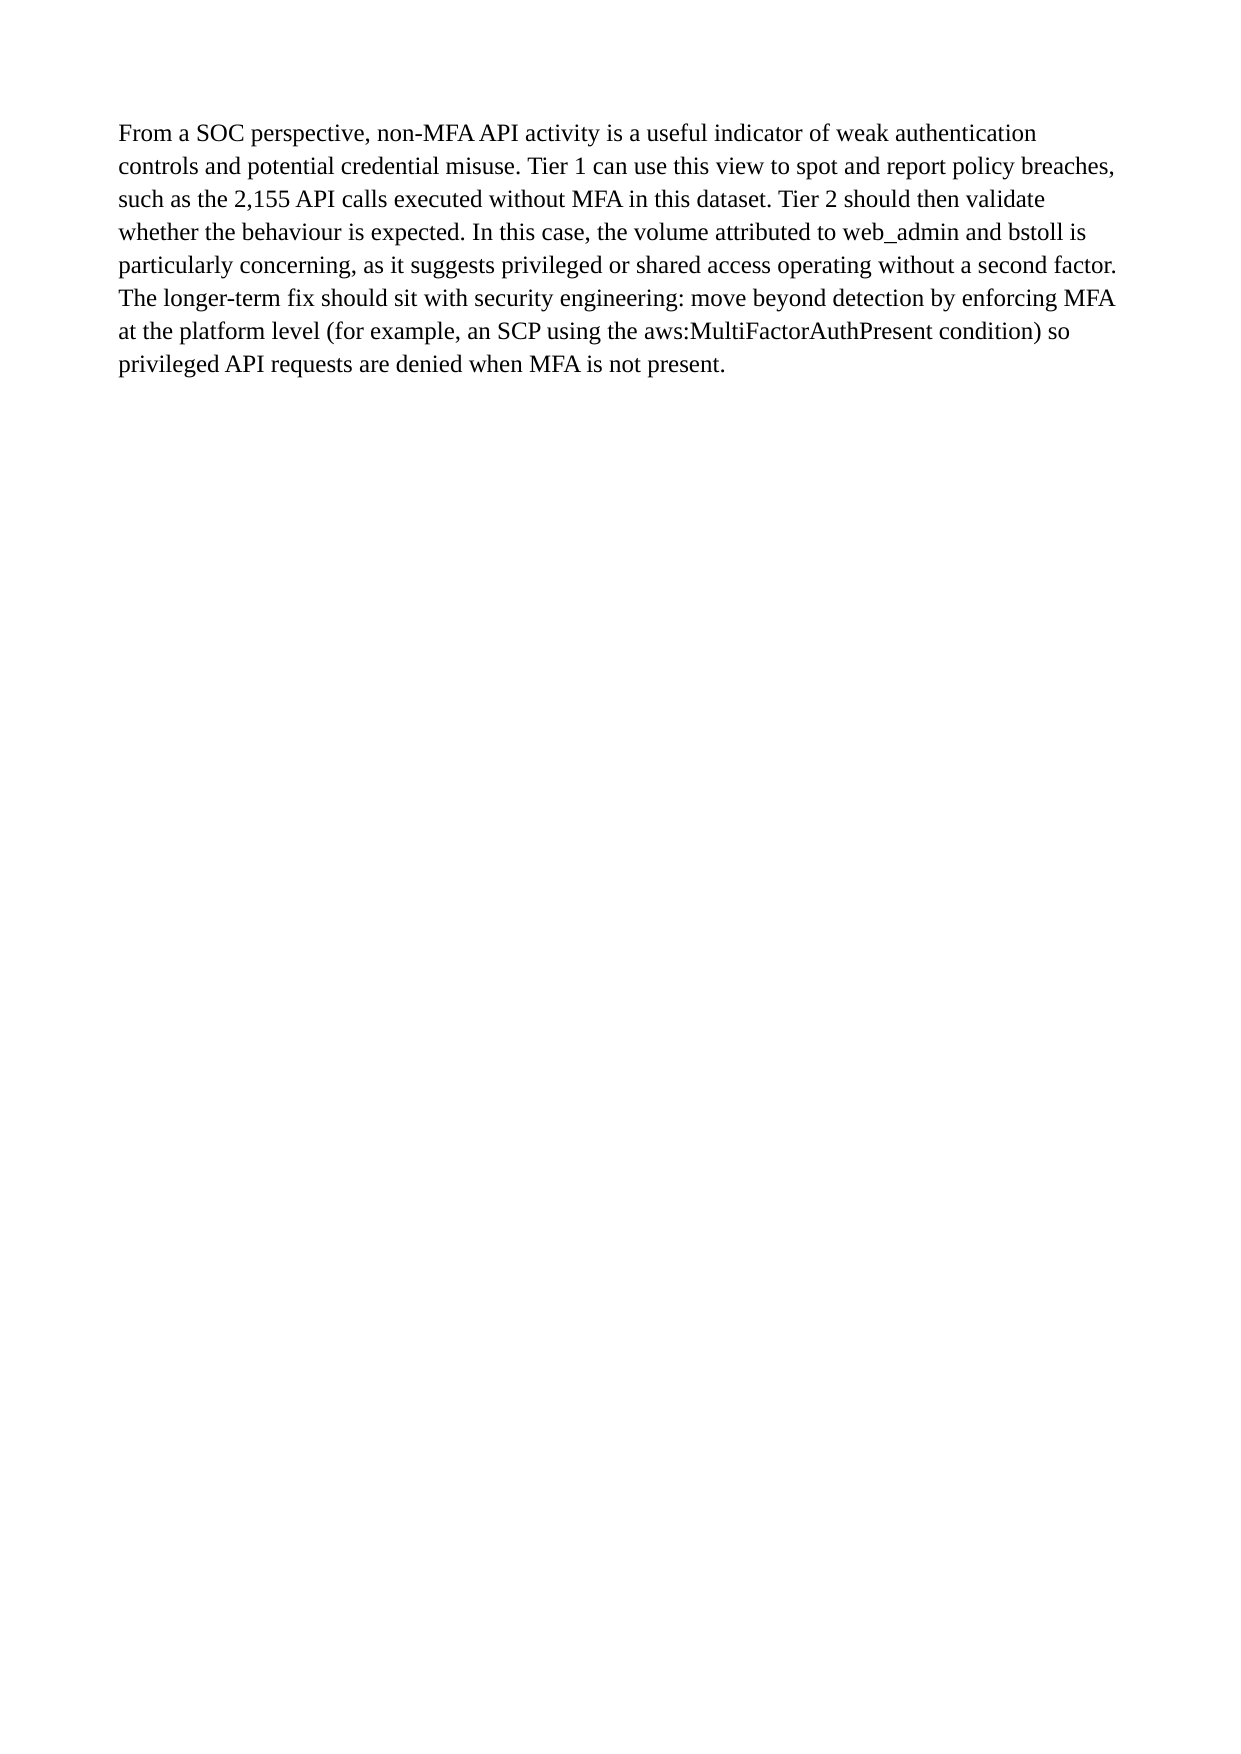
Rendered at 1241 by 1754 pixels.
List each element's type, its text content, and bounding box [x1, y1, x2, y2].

text From a SOC perspective, non-MFA API activity is a useful indicator of weak authentication controls and potential credential misuse. Tier 1 can use this view to spot and report policy breaches, such as the 2,155 API calls executed without MFA in this dataset. Tier 2 should then validate whether the behaviour is expected. In this case, the volume attributed to web_admin and bstoll is particularly concerning, as it suggests privileged or shared access operating without a second factor. The longer-term fix should sit with security engineering: move beyond detection by enforcing MFA at the platform level (for example, an SCP using the aws:MultiFactorAuthPresent condition) so privileged API requests are denied when MFA is not present. [118, 118, 1122, 378]
